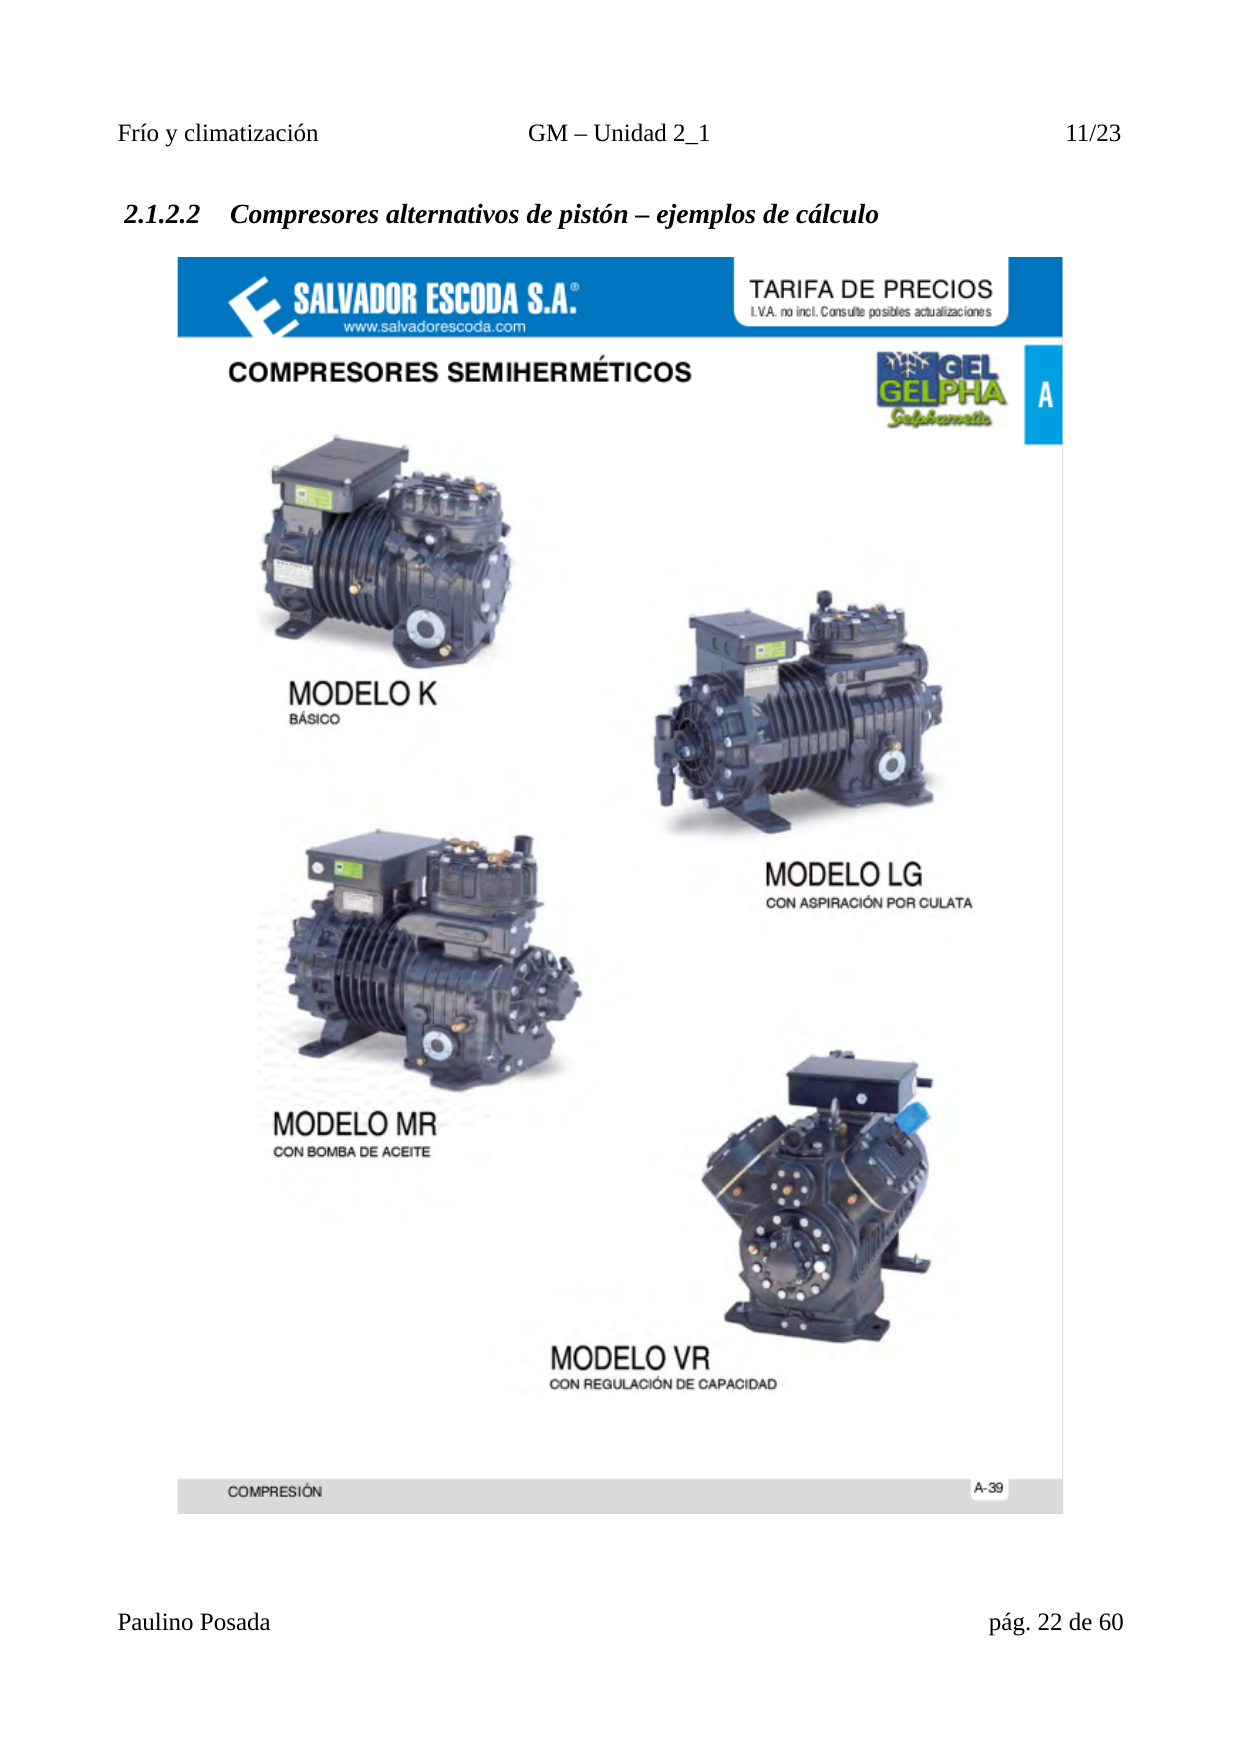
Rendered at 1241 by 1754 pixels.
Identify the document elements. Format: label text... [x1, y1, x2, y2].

picture [177, 257, 1064, 1514]
subtitle Compresores alternativos de pistón – ejemplos de cálculo [117, 197, 1123, 229]
